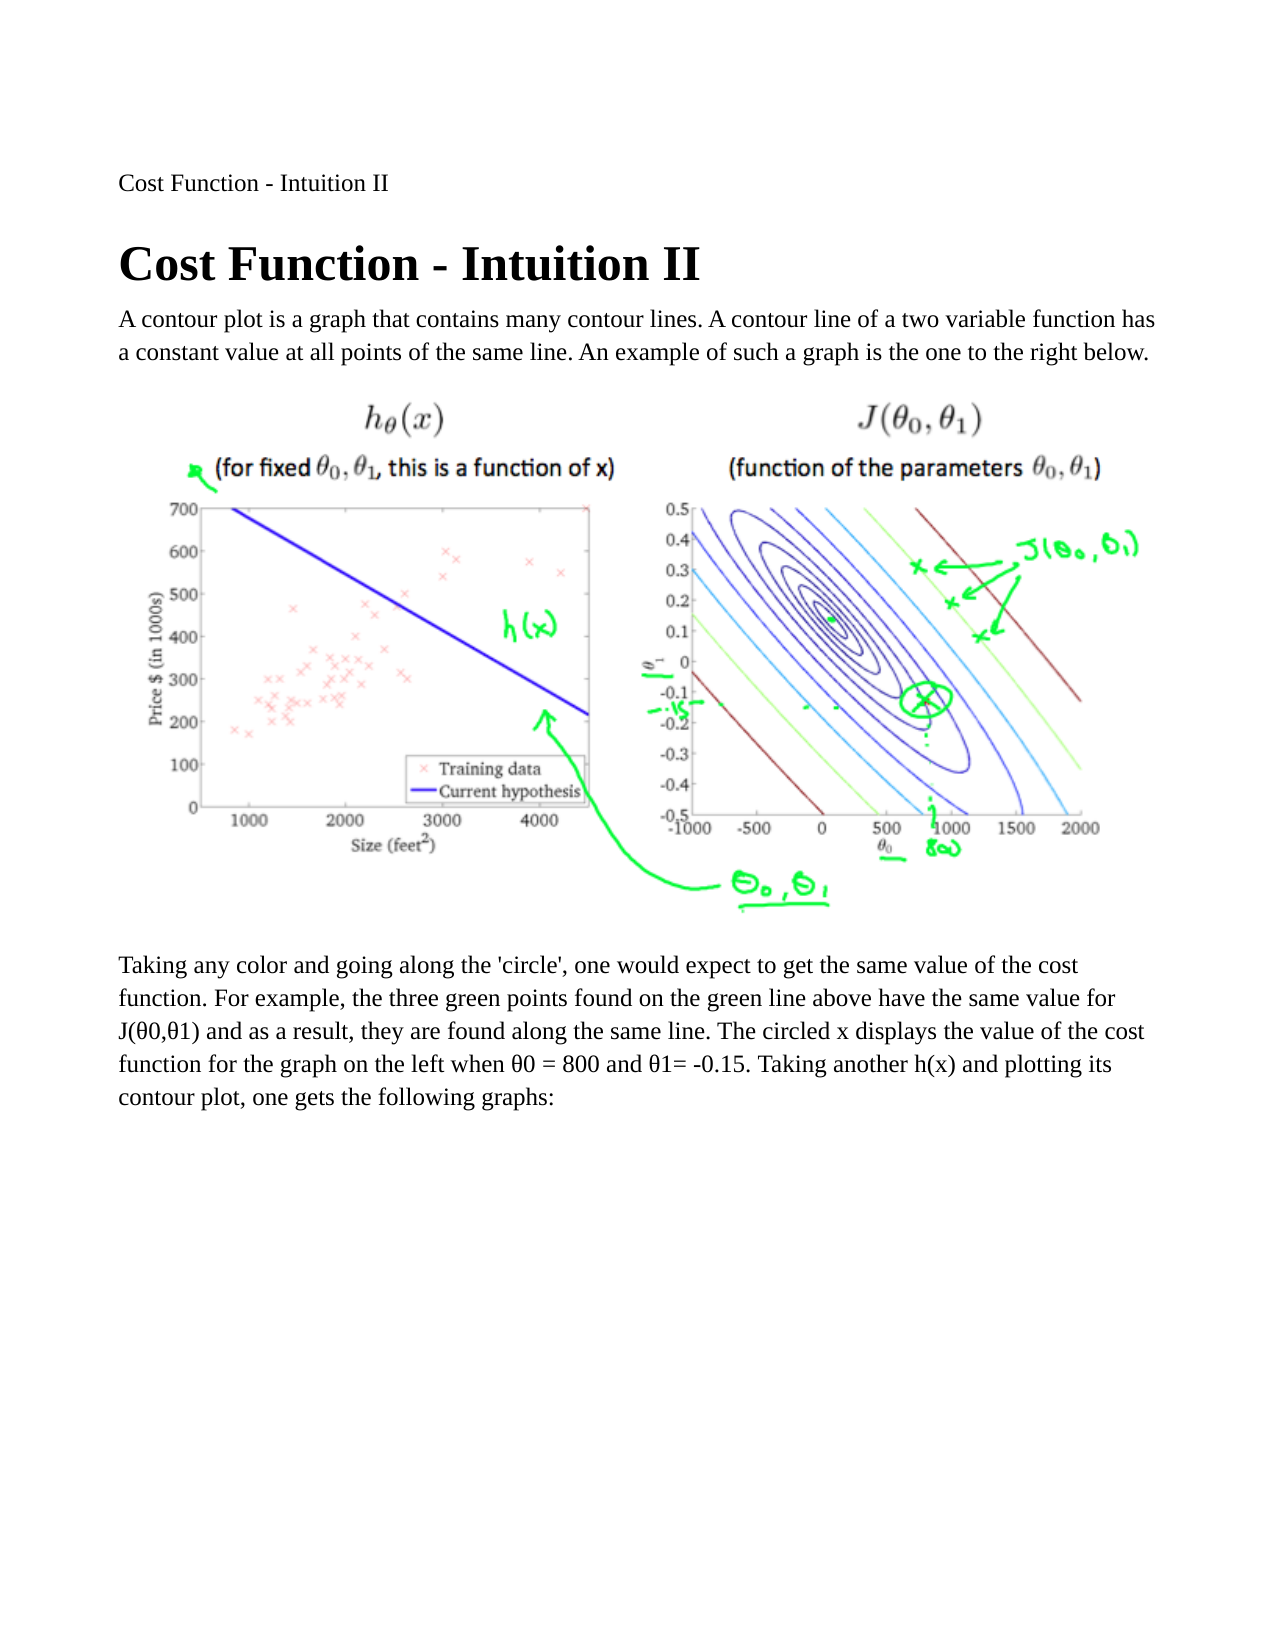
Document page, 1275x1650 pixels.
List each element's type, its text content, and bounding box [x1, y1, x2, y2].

text A contour plot is a graph that contains many contour lines. A contour line of a two variable function has a constant value at all points of the same line. An example of such a graph is the one to the right below. [118, 304, 1157, 366]
text Taking any color and going along the 'circle', one would expect to get the same value of the cost function. For example, the three green points found on the green line above have the same value for J(θ0​,θ1​) and as a result, they are found along the same line. The circled x displays the value of the cost function for the graph on the left when θ0​ = 800 and θ1​= -0.15. Taking another h(x) and plotting its contour plot, one gets the following graphs: [118, 950, 1157, 1111]
picture [118, 384, 1150, 932]
subtitle Cost Function - Intuition II [118, 234, 1157, 291]
subtitle Cost Function - Intuition II [118, 168, 1157, 196]
